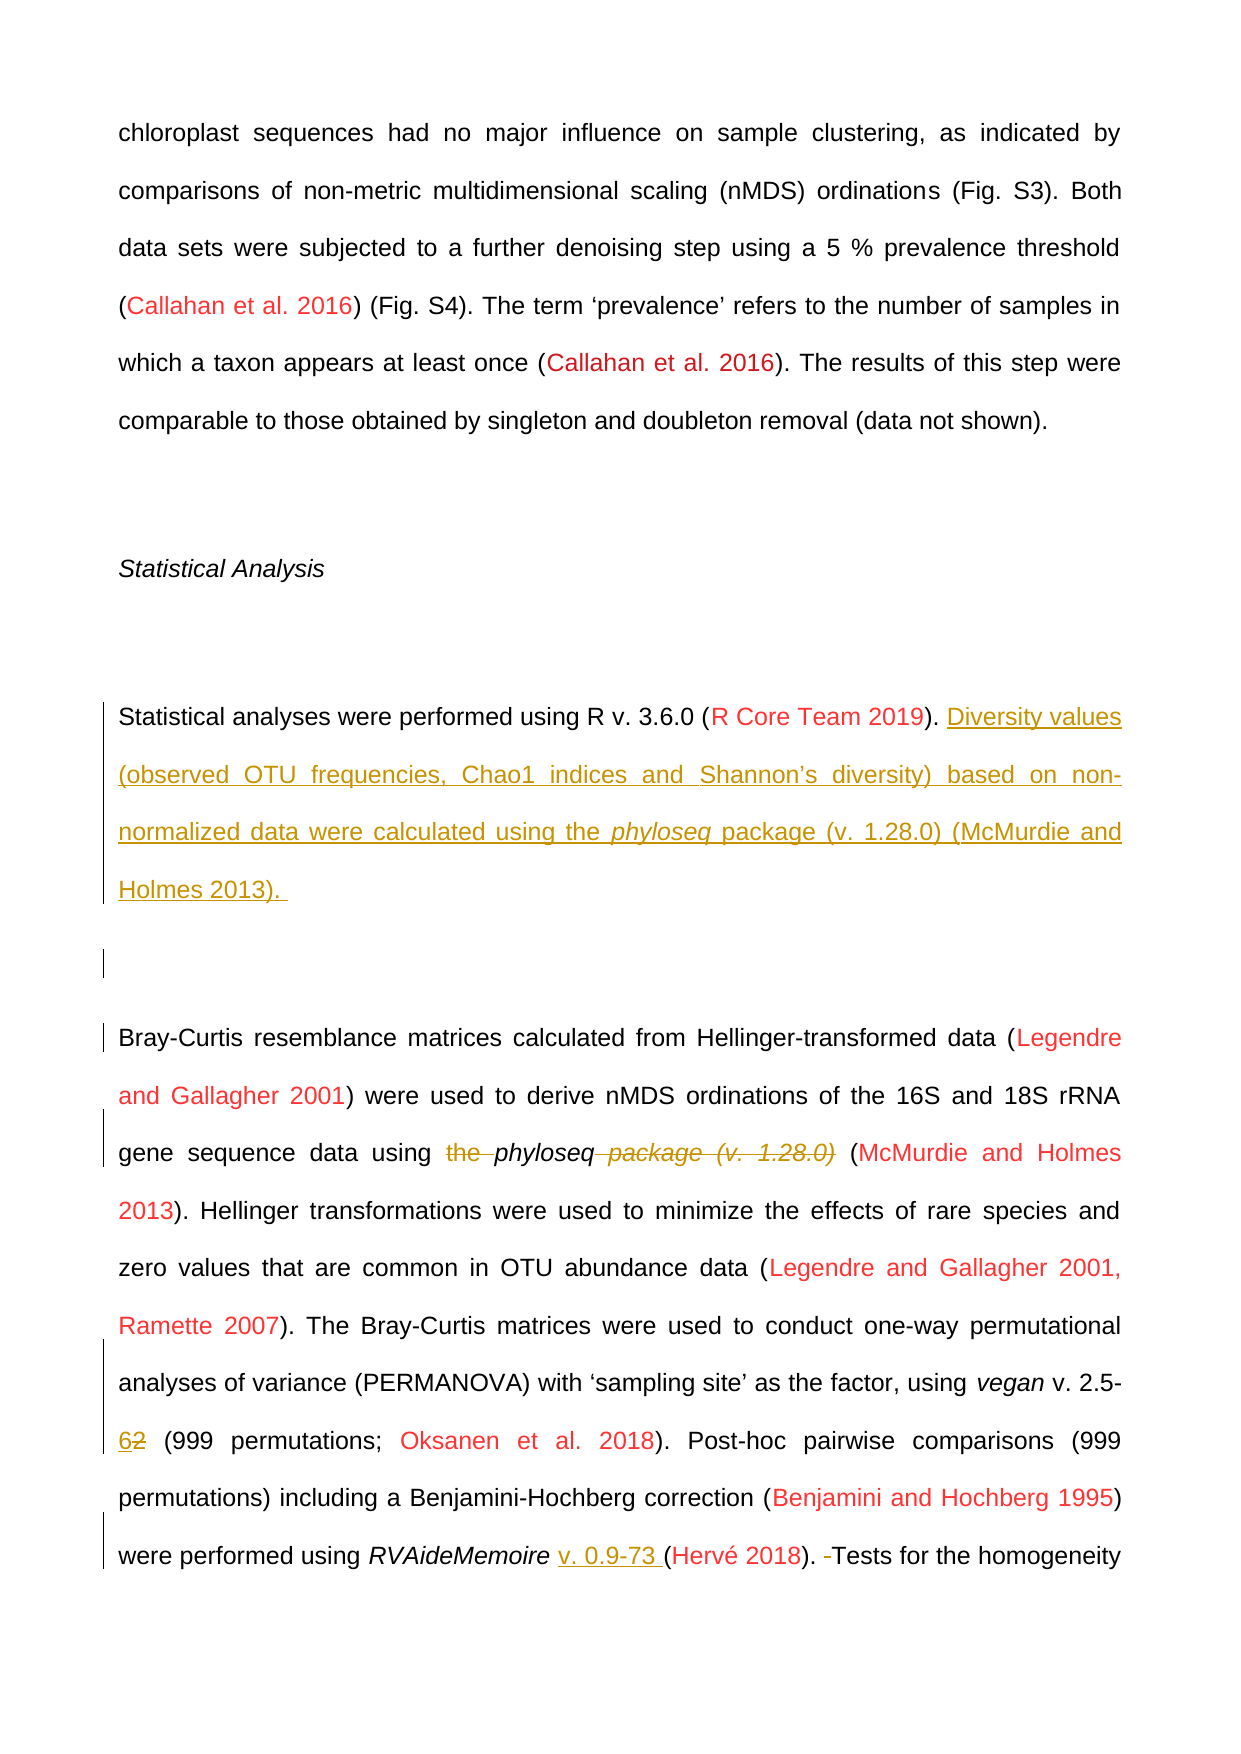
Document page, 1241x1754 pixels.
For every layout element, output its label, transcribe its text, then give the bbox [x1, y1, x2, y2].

text normalized data were calculated using the phyloseq package (v. 1.28.0) (McMurdie and [118, 786, 1122, 842]
text Statistical analyses were performed using R v. 3.6.0 (R Core Team 2019). Diversity values (observed OTU frequencies, Chao1 indices and Shannon’s diversity) based on non- [118, 702, 1122, 785]
text Bray-Curtis resemblance matrices calculated from Hellinger-transformed data (Legendre and Gallagher 2001) were used to derive nMDS ordinations of the 16S and 18S rRNA gene sequence data using phyloseq (McMurdie and Holmes 2013). Hellinger transformations were used to minimize the effects of rare species and zero values that are common in OTU abundance data (Legendre and Gallagher 2001, Ramette 2007). The Bray-Curtis matrices were used to conduct one-way permutational analyses of variance (PERMANOVA) with ‘sampling site’ as the factor, using vegan v. 2.5-6 (999 permutations; Oksanen et al. 2018). Post-hoc pairwise comparisons (999 permutations) including a Benjamini-Hochberg correction (Benjamini and Hochberg 1995) were performed using RVAideMemoire v. 0.9-73 (Hervé 2018). Tests for the homogeneity [118, 1023, 1122, 1569]
text chloroplast sequences had no major influence on sample clustering, as indicated by comparisons of non-metric multidimensional scaling (nMDS) ordinations (Fig. S3). Both data sets were subjected to a further denoising step using a 5 % prevalence threshold (Callahan et al. 2016) (Fig. S4). The term ‘prevalence’ refers to the number of samples in which a taxon appears at least once (Callahan et al. 2016). The results of this step were comparable to those obtained by singleton and doubleton removal (data not shown). [118, 118, 1122, 434]
text Holmes 2013). [118, 843, 1122, 903]
text Statistical Analysis [118, 554, 1122, 583]
